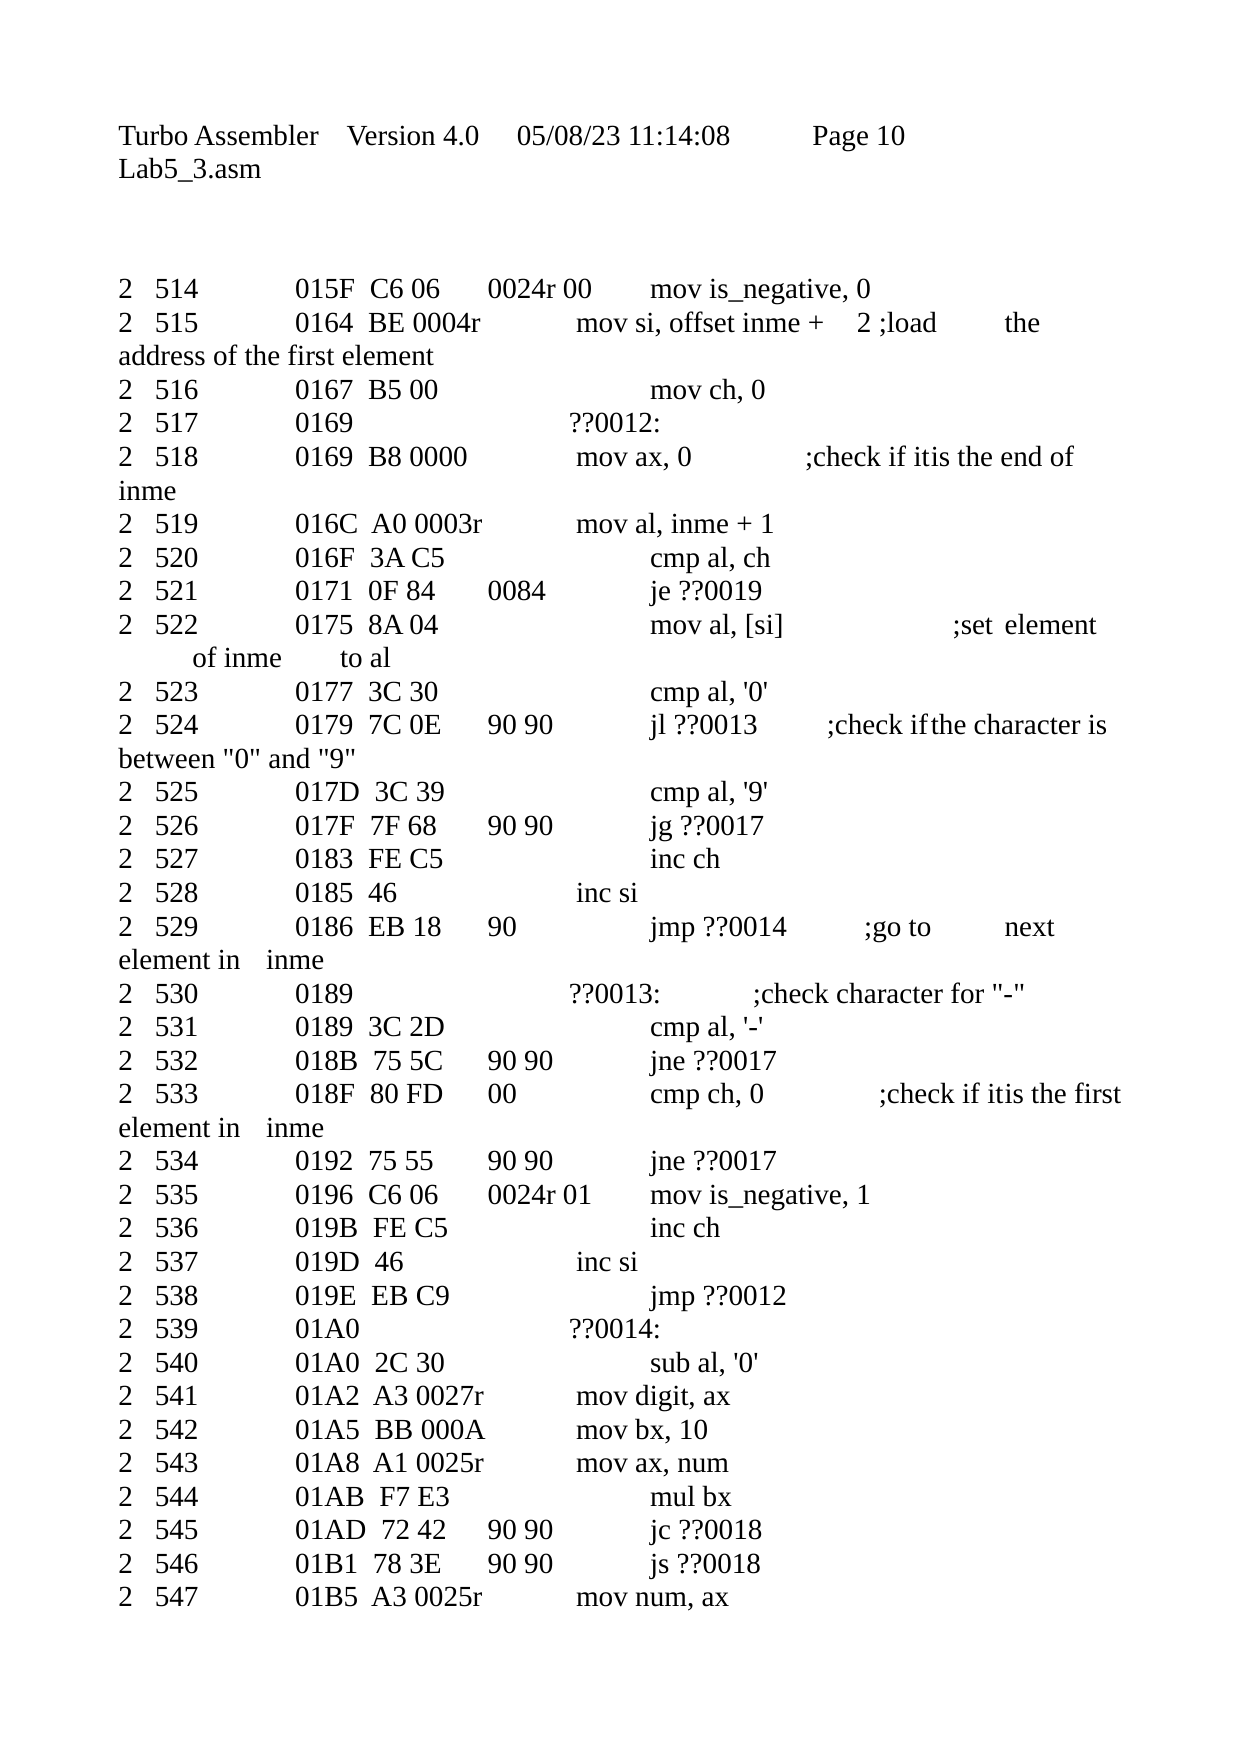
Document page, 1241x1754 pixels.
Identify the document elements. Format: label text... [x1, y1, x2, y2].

text 2 535 0196 C6 06 0024r 01 mov is_negative, 1 [118, 1177, 1122, 1211]
text 2 514 015F C6 06 0024r 00 mov is_negative, 0 [118, 271, 1122, 305]
text 2 530 0189 ??0013: ;check character for "-" [118, 976, 1122, 1009]
text 2 541 01A2 A3 0027r mov digit, ax [118, 1378, 1122, 1412]
text 2 522 0175 8A 04 mov al, [si] ;set element of inme to al [118, 607, 1122, 674]
text Lab5_3.asm [118, 152, 1122, 185]
text 2 543 01A8 A1 0025r mov ax, num [118, 1445, 1122, 1479]
text 2 520 016F 3A C5 cmp al, ch [118, 540, 1122, 573]
text 2 536 019B FE C5 inc ch [118, 1211, 1122, 1244]
text 2 542 01A5 BB 000A mov bx, 10 [118, 1412, 1122, 1445]
text Turbo Assembler Version 4.0 05/08/23 11:14:08 Page 10 [118, 118, 1122, 152]
text 2 533 018F 80 FD 00 cmp ch, 0 ;check if it is the first element in inme [118, 1076, 1122, 1143]
text 2 518 0169 B8 0000 mov ax, 0 ;check if it is the end of inme [118, 439, 1122, 506]
text 2 540 01A0 2C 30 sub al, '0' [118, 1345, 1122, 1378]
text 2 545 01AD 72 42 90 90 jc ??0018 [118, 1512, 1122, 1546]
text 2 546 01B1 78 3E 90 90 js ??0018 [118, 1546, 1122, 1579]
text 2 519 016C A0 0003r mov al, inme + 1 [118, 506, 1122, 540]
text 2 531 0189 3C 2D cmp al, '-' [118, 1009, 1122, 1043]
text 2 517 0169 ??0012: [118, 406, 1122, 439]
text 2 528 0185 46 inc si [118, 875, 1122, 909]
text 2 523 0177 3C 30 cmp al, '0' [118, 674, 1122, 707]
text 2 525 017D 3C 39 cmp al, '9' [118, 774, 1122, 808]
text 2 529 0186 EB 18 90 jmp ??0014 ;go to next element in inme [118, 909, 1122, 976]
text 2 538 019E EB C9 jmp ??0012 [118, 1278, 1122, 1311]
text 2 544 01AB F7 E3 mul bx [118, 1479, 1122, 1512]
text 2 537 019D 46 inc si [118, 1244, 1122, 1278]
text 2 516 0167 B5 00 mov ch, 0 [118, 372, 1122, 406]
text 2 539 01A0 ??0014: [118, 1311, 1122, 1345]
text 2 547 01B5 A3 0025r mov num, ax [118, 1579, 1122, 1613]
text 2 534 0192 75 55 90 90 jne ??0017 [118, 1143, 1122, 1177]
text 2 524 0179 7C 0E 90 90 jl ??0013 ;check if the character is between "0" and "9" [118, 707, 1122, 774]
text 2 532 018B 75 5C 90 90 jne ??0017 [118, 1043, 1122, 1076]
text 2 526 017F 7F 68 90 90 jg ??0017 [118, 808, 1122, 842]
text 2 515 0164 BE 0004r mov si, offset inme + 2 ;load the address of the first element [118, 305, 1122, 372]
text 2 521 0171 0F 84 0084 je ??0019 [118, 573, 1122, 607]
text 2 527 0183 FE C5 inc ch [118, 842, 1122, 875]
